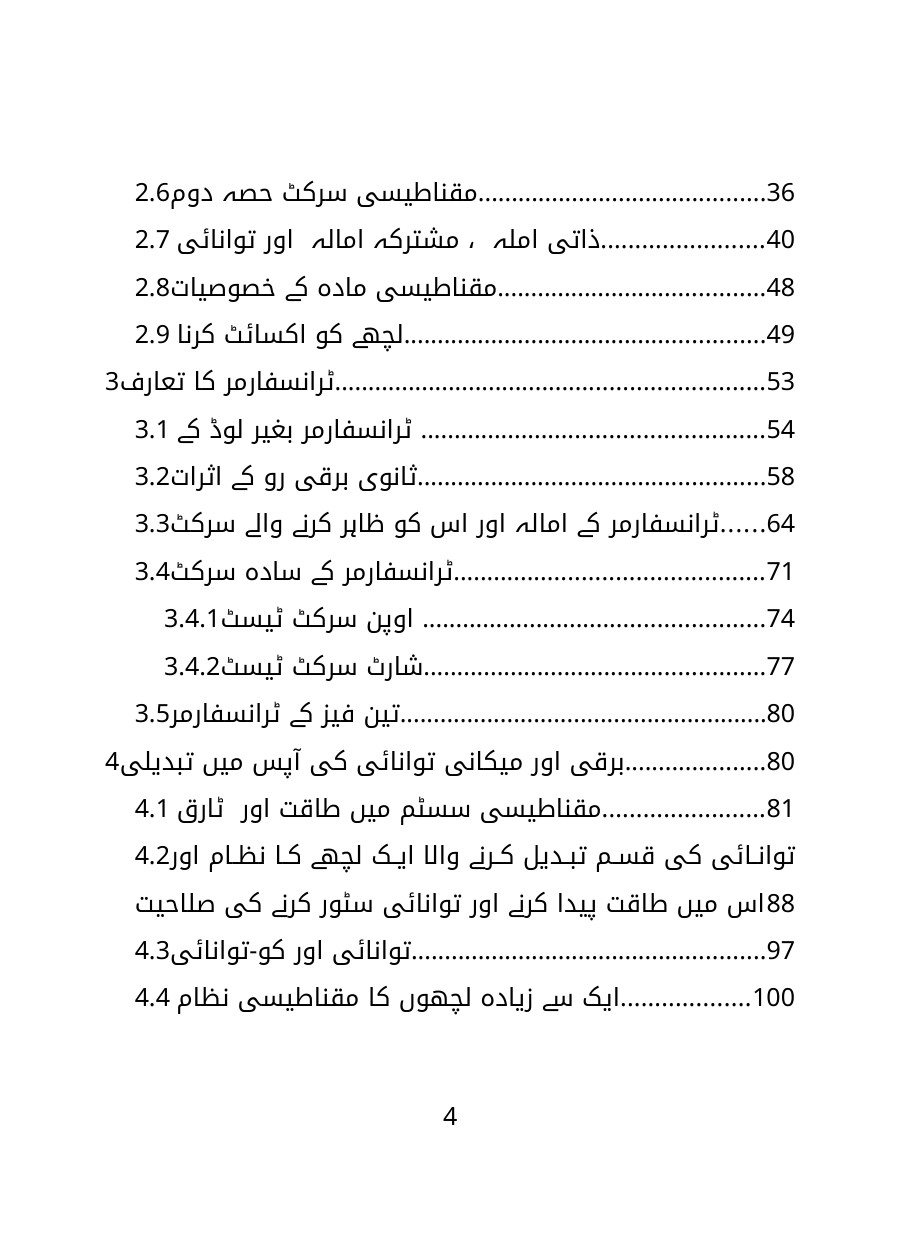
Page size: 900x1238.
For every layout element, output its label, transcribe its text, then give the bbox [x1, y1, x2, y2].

text 4.3توانائی اور کو-توانائی 97 [134, 927, 795, 975]
text 3.4.1اوپن سرکٹ ٹیسٹ 74 [164, 596, 795, 643]
text 3.2ثانوی برقی رو کے اثرات 58 [134, 453, 795, 501]
text 4.2توانائی کی قسم تبدیل کرنے والا ایک لچھے کا نظام اور اس میں طاقت پیدا کرنے اور توانائی سٹور کرنے کی صلاحیت 88 [134, 833, 795, 927]
text 3ٹرانسفارمر کا تعارف 53 [105, 359, 795, 406]
text 2.9 لچھے کو اکسائٹ کرنا 49 [134, 311, 795, 359]
text 3.4.2شارٹ سرکٹ ٹیسٹ 77 [164, 643, 795, 690]
text 3.3ٹرانسفارمر کے امالہ اور اس کو ظاہر کرنے والے سرکٹ 64 [134, 501, 795, 548]
text 2.6مقناطیسی سرکٹ حصہ دوم 36 [134, 169, 795, 216]
text 3.5تین فیز کے ٹرانسفارمر 80 [134, 690, 795, 738]
text 2.8مقناطیسی مادہ کے خصوصیات 48 [134, 264, 795, 311]
text 2.7 ذاتی املہ ، مشترکہ امالہ اور توانائی 40 [134, 216, 795, 264]
text 3.4ٹرانسفارمر کے سادہ سرکٹ 71 [134, 548, 795, 596]
text 4.4 ایک سے زیادہ لچھوں کا مقناطیسی نظام 100 [134, 975, 795, 1022]
text 3.1 ٹرانسفارمر بغیر لوڈ کے 54 [134, 406, 795, 453]
text 4.1 مقناطیسی سسٹم میں طاقت اور ٹارق 81 [134, 785, 795, 833]
text 4برقی اور میکانی توانائی کی آپس میں تبدیلی 80 [105, 738, 795, 785]
